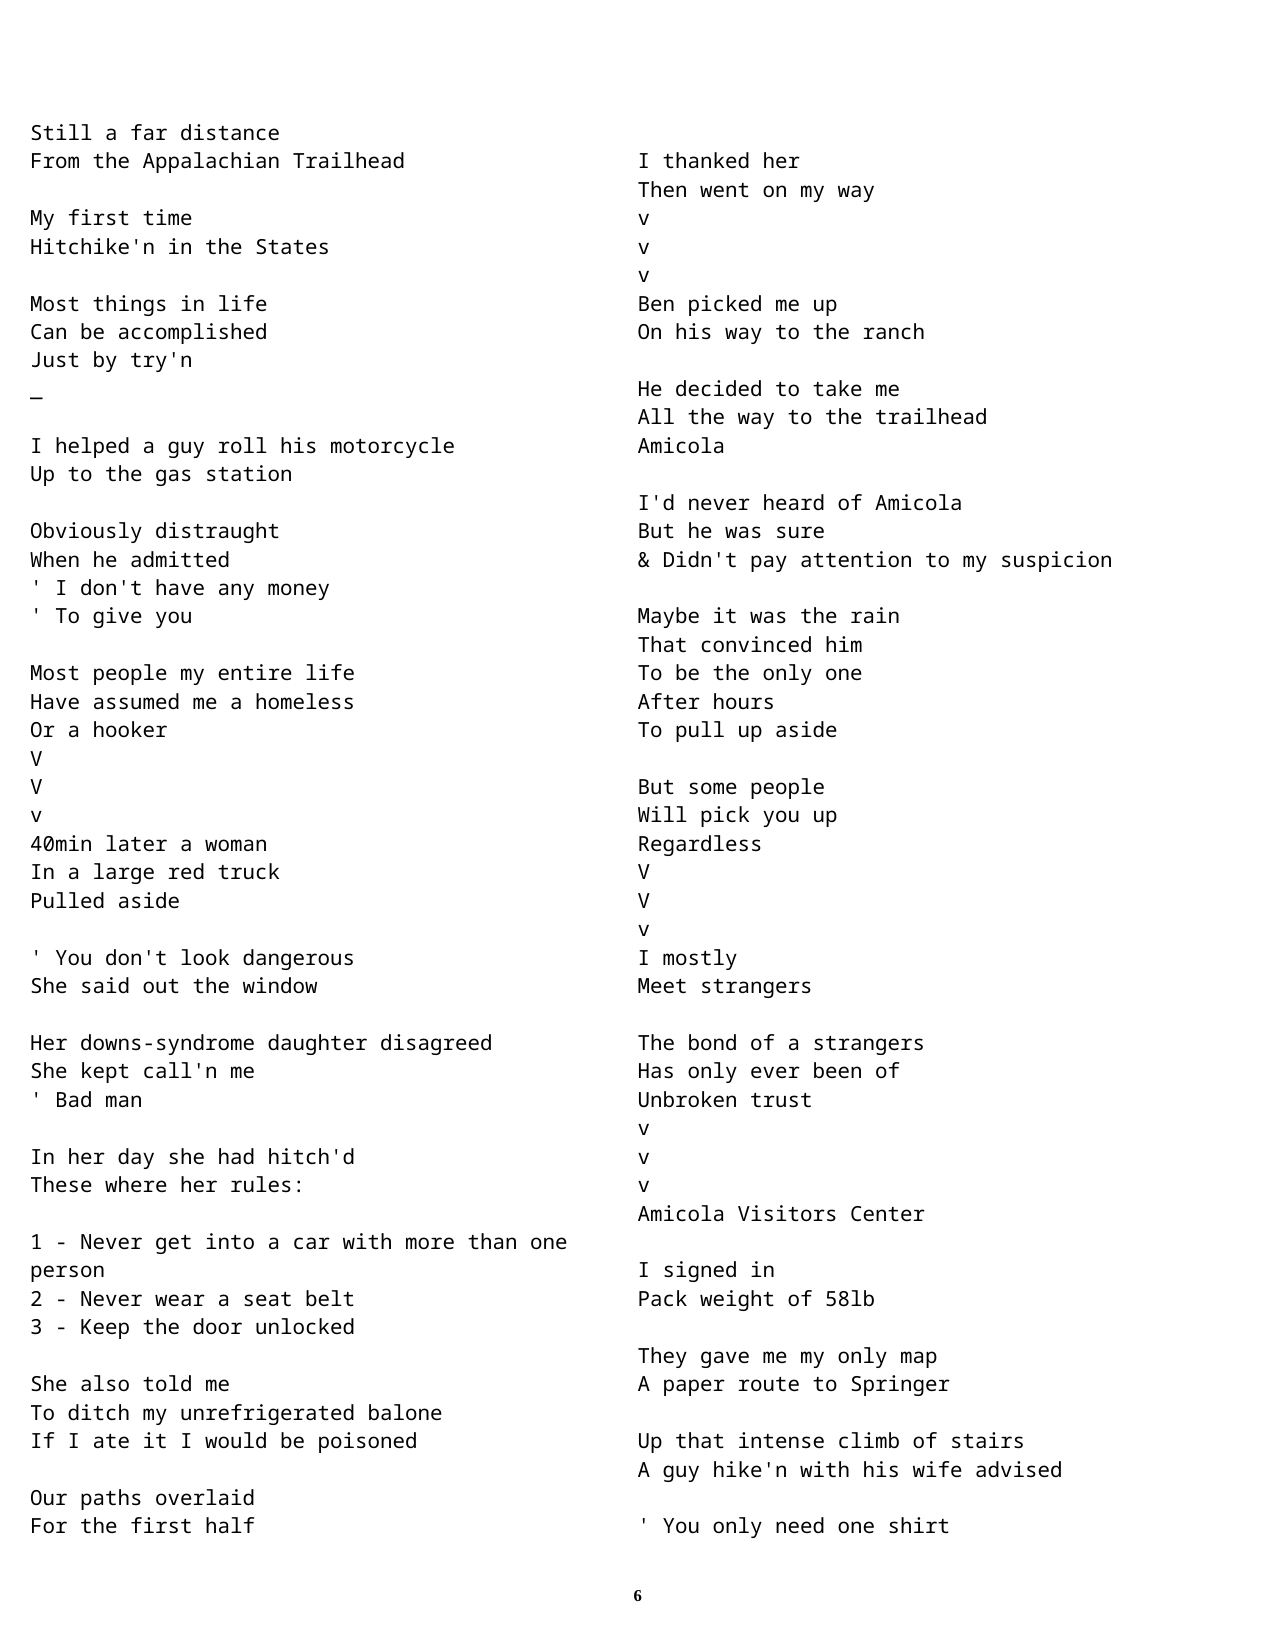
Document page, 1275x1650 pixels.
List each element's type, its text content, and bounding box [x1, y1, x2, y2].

text He decided to take me [637, 374, 1245, 402]
text In her day she had hitch'd [30, 1142, 637, 1170]
text Pulled aside [30, 886, 637, 914]
text Her downs-syndrome daughter disagreed [30, 1028, 637, 1057]
text Pack weight of 58lb [637, 1284, 1245, 1312]
text I thanked her [637, 147, 1245, 175]
text To be the only one [637, 658, 1245, 687]
text Unbroken trust [637, 1085, 1245, 1113]
text Or a hooker [30, 715, 637, 744]
text v [637, 232, 1245, 260]
text These where her rules: [30, 1170, 637, 1199]
text On his way to the ranch [637, 317, 1245, 346]
text She said out the window [30, 971, 637, 1000]
text Have assumed me a homeless [30, 687, 637, 715]
text If I ate it I would be poisoned [30, 1426, 637, 1455]
text All the way to the trailhead [637, 402, 1245, 431]
text 2 - Never wear a seat belt [30, 1284, 637, 1312]
text I mostly [637, 943, 1245, 971]
text To pull up aside [637, 715, 1245, 744]
text But he was sure [637, 516, 1245, 545]
text _ [30, 374, 637, 402]
text The bond of a strangers [637, 1028, 1245, 1057]
text v [637, 914, 1245, 943]
text v [30, 801, 637, 829]
text A paper route to Springer [637, 1369, 1245, 1398]
text 40min later a woman [30, 829, 637, 857]
text v [637, 1113, 1245, 1142]
text Just by try'n [30, 346, 637, 374]
text Obviously distraught [30, 516, 637, 545]
text Ben picked me up [637, 289, 1245, 317]
text & Didn't pay attention to my suspicion [637, 545, 1245, 573]
text I helped a guy roll his motorcycle [30, 431, 637, 459]
text But some people [637, 772, 1245, 801]
text ' You only need one shirt [637, 1512, 1245, 1540]
text Up that intense climb of stairs [637, 1426, 1245, 1455]
text A guy hike'n with his wife advised [637, 1455, 1245, 1483]
text V [637, 886, 1245, 914]
text ' You don't look dangerous [30, 943, 637, 971]
text v [637, 203, 1245, 232]
text v [637, 260, 1245, 289]
text For the first half [30, 1512, 637, 1540]
text From the Appalachian Trailhead [30, 147, 637, 175]
text 1 - Never get into a car with more than one person [30, 1227, 637, 1284]
text Most people my entire life [30, 658, 637, 687]
text That convinced him [637, 630, 1245, 658]
text Regardless [637, 829, 1245, 857]
text ' I don't have any money [30, 573, 637, 602]
text Still a far distance [30, 118, 637, 147]
text I'd never heard of Amicola [637, 488, 1245, 516]
text Maybe it was the rain [637, 602, 1245, 630]
text Our paths overlaid [30, 1483, 637, 1512]
text They gave me my only map [637, 1341, 1245, 1369]
text She also told me [30, 1369, 637, 1398]
text Will pick you up [637, 801, 1245, 829]
text Hitchike'n in the States [30, 232, 637, 260]
text I signed in [637, 1256, 1245, 1284]
text Then went on my way [637, 175, 1245, 203]
text After hours [637, 687, 1245, 715]
text Meet strangers [637, 971, 1245, 1000]
text When he admitted [30, 545, 637, 573]
text v [637, 1170, 1245, 1199]
text V [30, 772, 637, 801]
text ' Bad man [30, 1085, 637, 1113]
text ' To give you [30, 602, 637, 630]
text Most things in life [30, 289, 637, 317]
text In a large red truck [30, 857, 637, 886]
text 3 - Keep the door unlocked [30, 1312, 637, 1341]
text V [30, 744, 637, 772]
text v [637, 1142, 1245, 1170]
text She kept call'n me [30, 1057, 637, 1085]
text Has only ever been of [637, 1057, 1245, 1085]
text Can be accomplished [30, 317, 637, 346]
text To ditch my unrefrigerated balone [30, 1398, 637, 1426]
text Amicola Visitors Center [637, 1199, 1245, 1227]
text V [637, 857, 1245, 886]
text My first time [30, 203, 637, 232]
text Amicola [637, 431, 1245, 459]
text Up to the gas station [30, 459, 637, 488]
